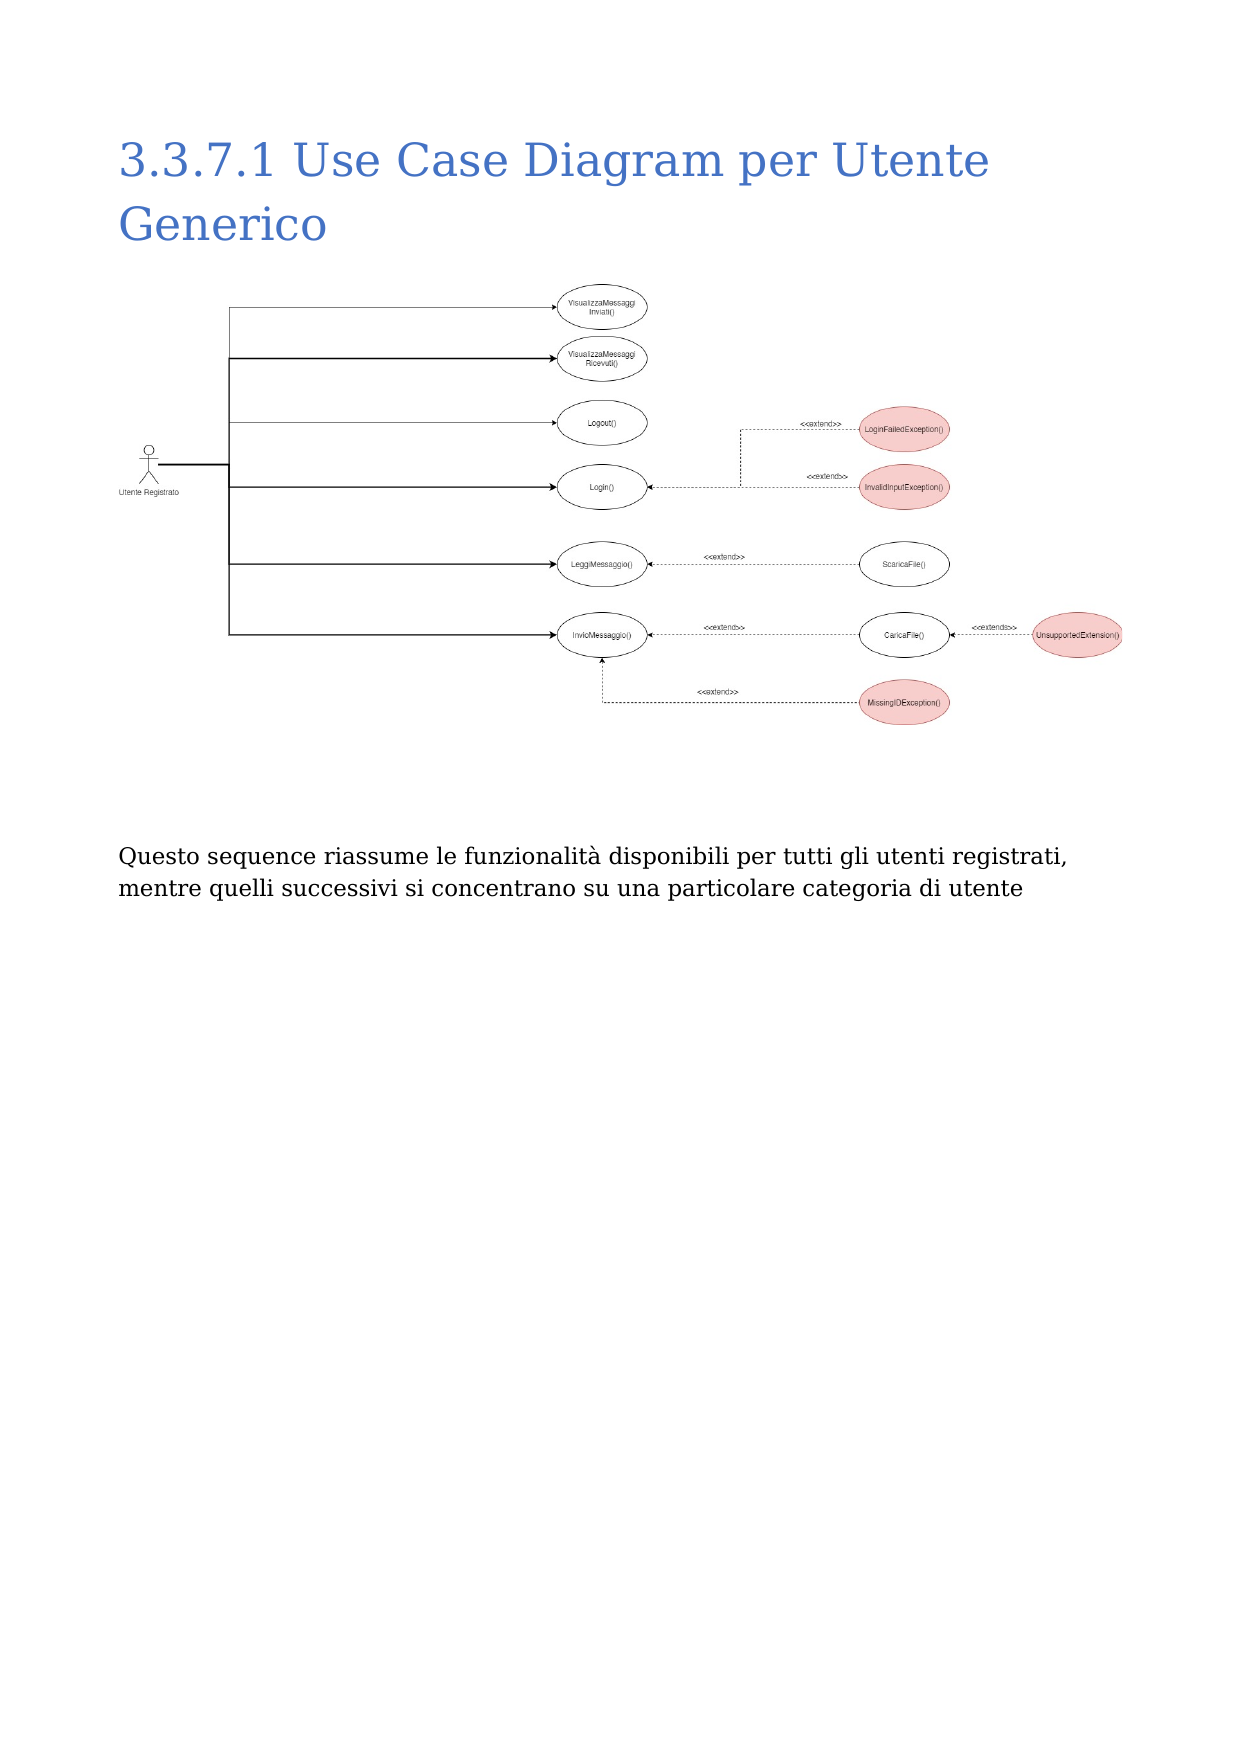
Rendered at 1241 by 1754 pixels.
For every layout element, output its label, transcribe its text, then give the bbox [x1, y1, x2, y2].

text Questo sequence riassume le funzionalità disponibili per tutti gli utenti registrati, mentre quelli successivi si concentrano su una particolare categoria di utente [118, 842, 1122, 901]
picture [118, 284, 1123, 725]
subtitle 3.3.7.1 Use Case Diagram per Utente Generico [118, 131, 1122, 249]
